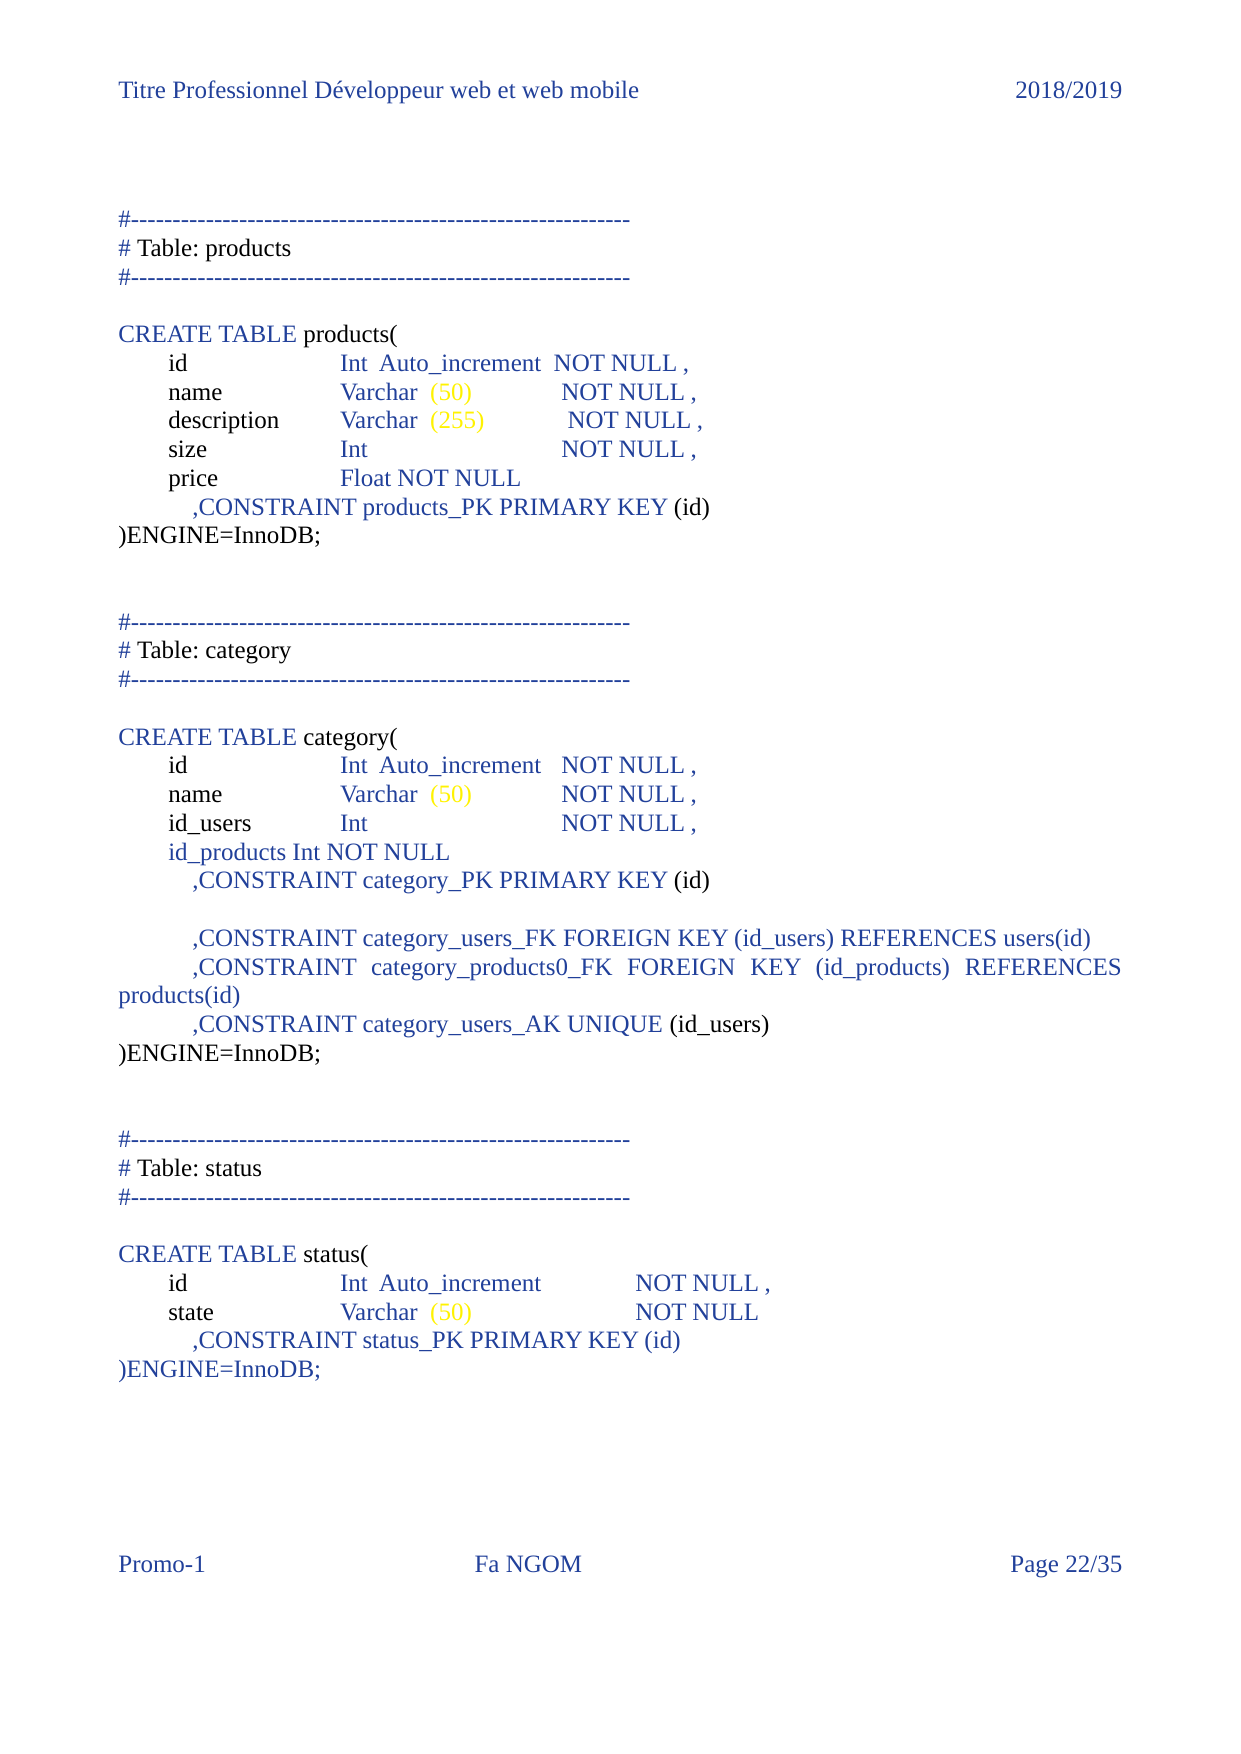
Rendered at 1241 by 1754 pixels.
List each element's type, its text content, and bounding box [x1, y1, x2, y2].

text description Varchar (255) NOT NULL , [118, 406, 1122, 434]
text id Int Auto_increment NOT NULL , [118, 1268, 1122, 1297]
text id_users Int NOT NULL , [118, 808, 1122, 837]
text CREATE TABLE category( [118, 722, 1122, 751]
text # Table: products [118, 233, 1122, 262]
text #------------------------------------------------------------ [118, 1182, 1122, 1211]
text id_products Int NOT NULL [118, 837, 1122, 866]
text )ENGINE=InnoDB; [118, 1038, 1122, 1067]
text #------------------------------------------------------------ [118, 262, 1122, 291]
text # Table: category [118, 636, 1122, 664]
text CREATE TABLE products( [118, 319, 1122, 348]
text id Int Auto_increment NOT NULL , [118, 348, 1122, 377]
text ,CONSTRAINT category_products0_FK FOREIGN KEY (id_products) REFERENCES products(id) [118, 952, 1122, 1009]
text ,CONSTRAINT products_PK PRIMARY KEY (id) [118, 492, 1122, 521]
text )ENGINE=InnoDB; [118, 1354, 1122, 1383]
text state Varchar (50) NOT NULL [118, 1297, 1122, 1326]
text #------------------------------------------------------------ [118, 1124, 1122, 1153]
text #------------------------------------------------------------ [118, 664, 1122, 693]
text #------------------------------------------------------------ [118, 204, 1122, 233]
text ,CONSTRAINT status_PK PRIMARY KEY (id) [118, 1326, 1122, 1354]
text CREATE TABLE status( [118, 1239, 1122, 1268]
text name Varchar (50) NOT NULL , [118, 779, 1122, 808]
text price Float NOT NULL [118, 463, 1122, 492]
text )ENGINE=InnoDB; [118, 521, 1122, 549]
text ,CONSTRAINT category_users_AK UNIQUE (id_users) [118, 1009, 1122, 1038]
text size Int NOT NULL , [118, 434, 1122, 463]
text ,CONSTRAINT category_PK PRIMARY KEY (id) [118, 866, 1122, 894]
text id Int Auto_increment NOT NULL , [118, 751, 1122, 779]
text #------------------------------------------------------------ [118, 607, 1122, 636]
text # Table: status [118, 1153, 1122, 1182]
text name Varchar (50) NOT NULL , [118, 377, 1122, 406]
text ,CONSTRAINT category_users_FK FOREIGN KEY (id_users) REFERENCES users(id) [118, 923, 1122, 952]
